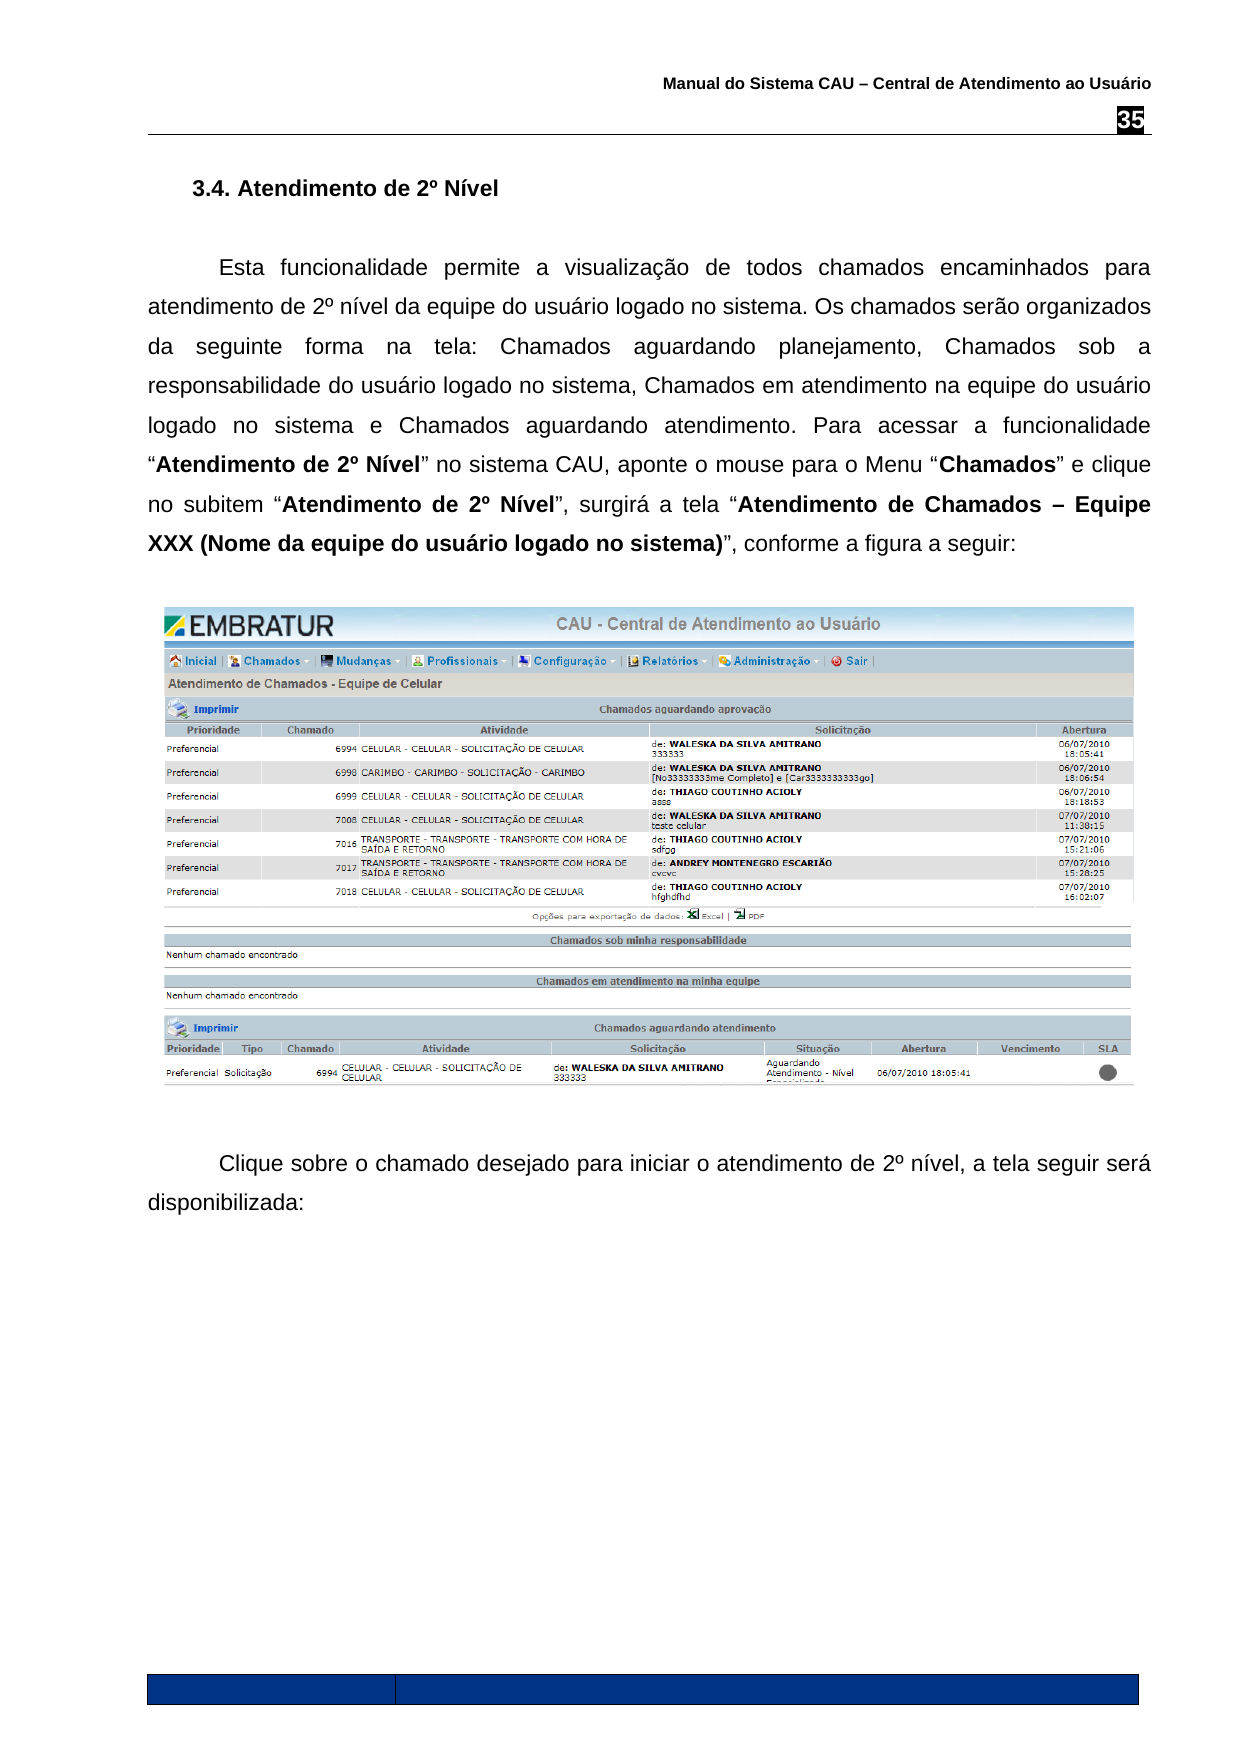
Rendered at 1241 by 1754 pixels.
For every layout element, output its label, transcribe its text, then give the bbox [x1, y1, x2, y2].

list Atendimento de 2º Nível [192, 175, 1152, 201]
text Esta funcionalidade permite a visualização de todos chamados encaminhados para atendimento de 2º nível da equipe do usuário logado no sistema. Os chamados serão organizados da seguinte forma na tela: Chamados aguardando planejamento, Chamados sob a responsabilidade do usuário logado no sistema, Chamados em atendimento na equipe do usuário logado no sistema e Chamados aguardando atendimento. Para acessar a funcionalidade “Atendimento de 2º Nível” no sistema CAU, aponte o mouse para o Menu “Chamados” e clique no subitem “Atendimento de 2º Nível”, surgirá a tela “Atendimento de Chamados – Equipe XXX (Nome da equipe do usuário logado no sistema)”, conforme a figura a seguir: [148, 254, 1152, 556]
picture [164, 607, 1134, 1088]
text Clique sobre o chamado desejado para iniciar o atendimento de 2º nível, a tela seguir será disponibilizada: [148, 1150, 1152, 1216]
